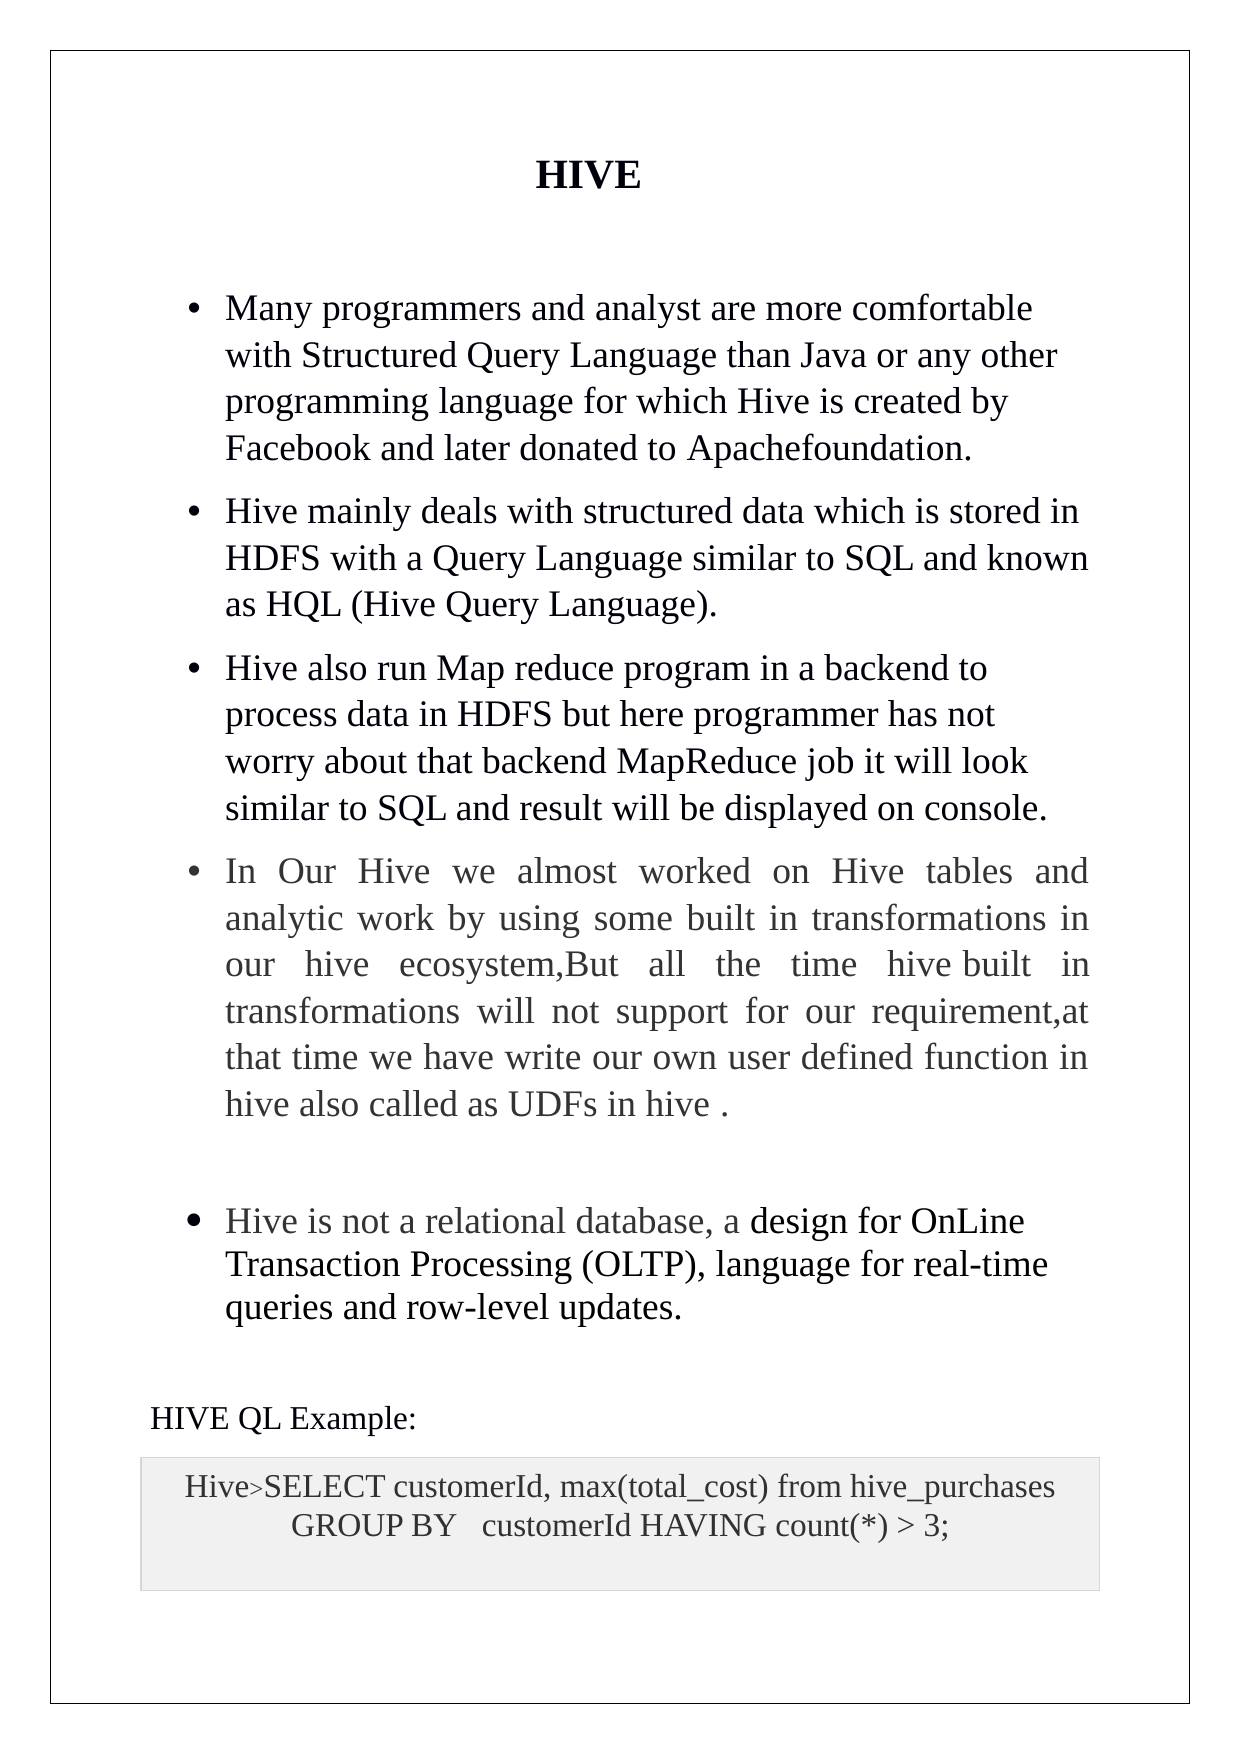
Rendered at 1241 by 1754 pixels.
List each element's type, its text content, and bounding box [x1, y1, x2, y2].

list Hive also run Map reduce program in a backend to process data in HDFS but here programmer has not worry about that backend MapReduce job it will look similar to SQL and result will be displayed on console. [187, 645, 1090, 828]
list Hive mainly deals with structured data which is stored in HDFS with a Query Language similar to SQL and known as HQL (Hive Query Language). [187, 488, 1090, 625]
text HIVE QL Example: [150, 1399, 1090, 1437]
list Many programmers and analyst are more comfortable with Structured Query Language than Java or any other programming language for which Hive is created by Facebook and later donated to Apachefoundation. [187, 285, 1090, 468]
text Hive>SELECT customerId, max(total_cost) from hive_purchases GROUP BY customerId HAVING count(*) > 3; [142, 1458, 1099, 1533]
text HIVE [150, 150, 1090, 198]
list In Our Hive we almost worked on Hive tables and analytic work by using some built in transformations in our hive ecosystem,But all the time hive built in transformations will not support for our requirement,at that time we have write our own user defined function in hive also called as UDFs in hive . [187, 848, 1090, 1124]
list Hive is not a relational database, a design for OnLine Transaction Processing (OLTP), language for real-time queries and row-level updates. [187, 1198, 1090, 1328]
